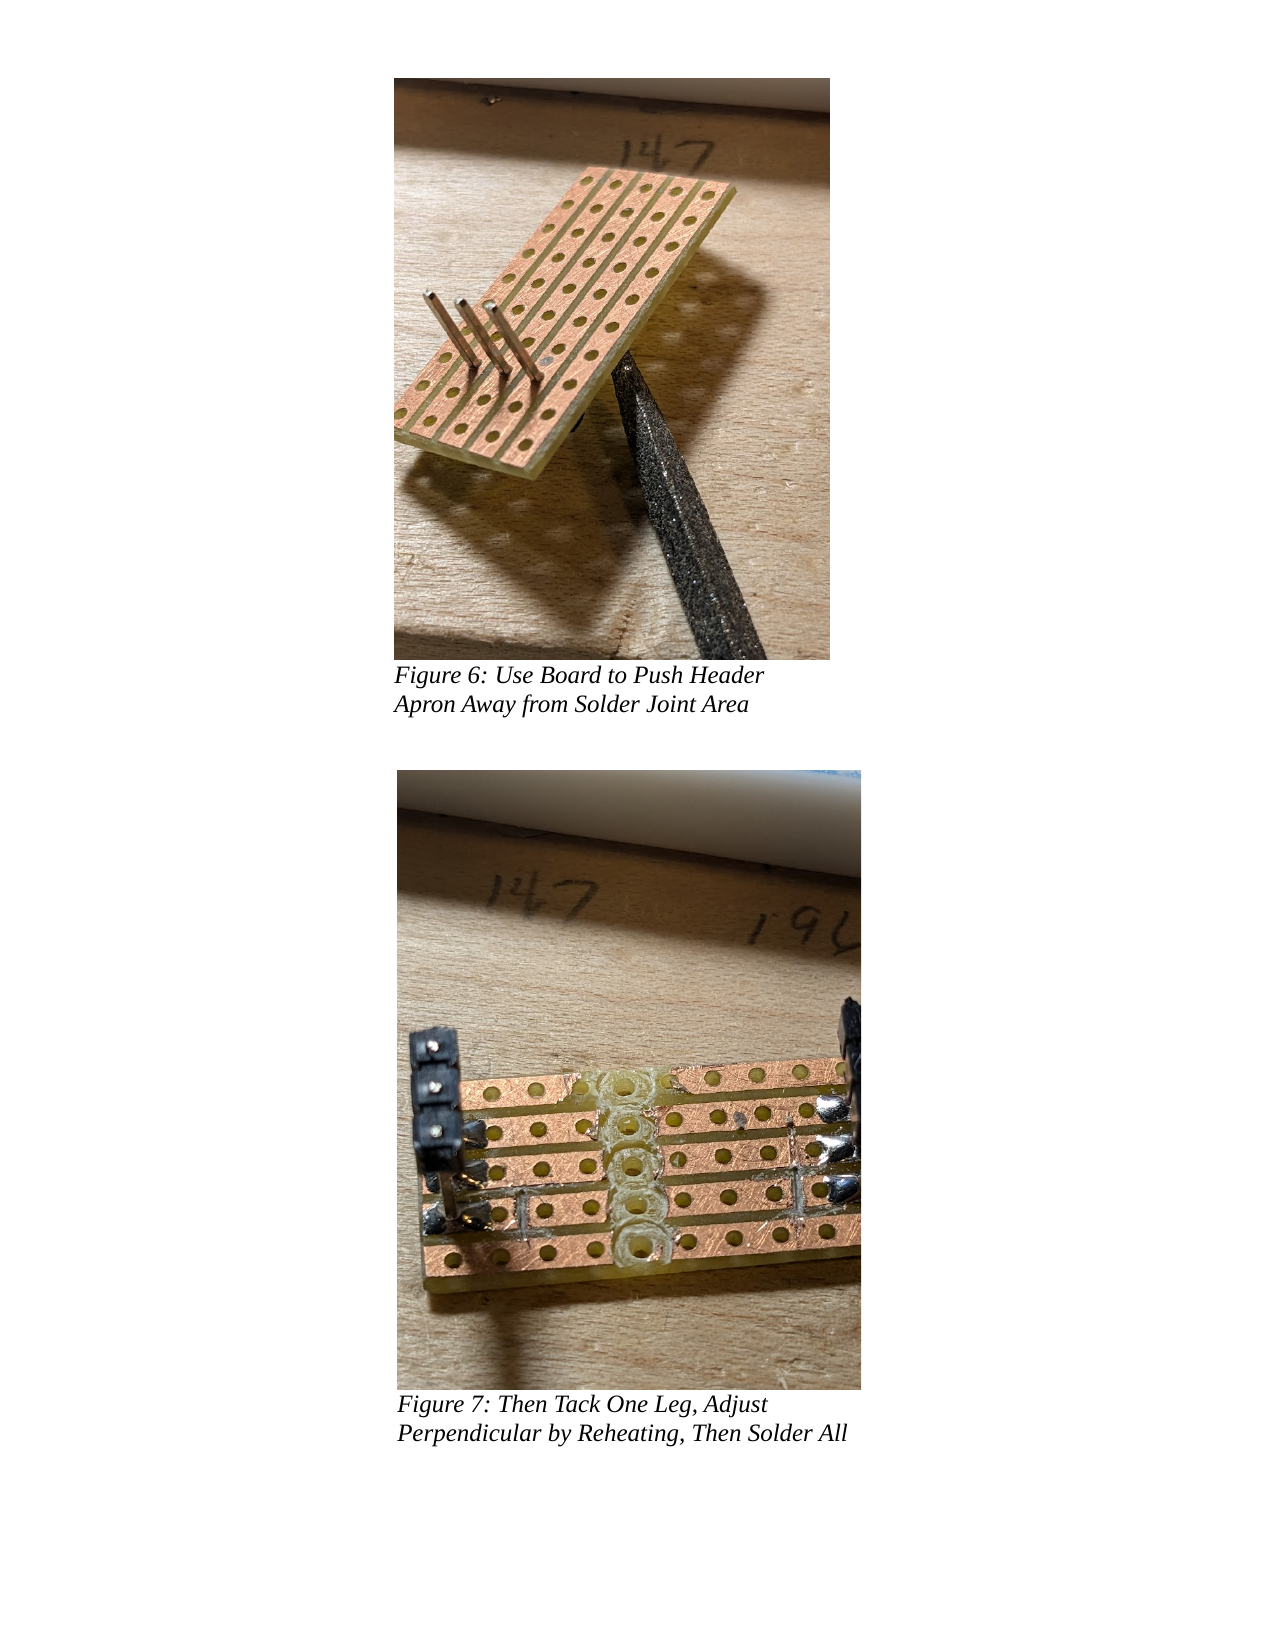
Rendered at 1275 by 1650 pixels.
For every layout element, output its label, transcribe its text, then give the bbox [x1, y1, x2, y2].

text Figure 7: Then Tack One Leg, Adjust Perpendicular by Reheating, Then Solder All [397, 1390, 861, 1447]
picture [394, 78, 830, 660]
picture [397, 770, 862, 1390]
text Figure 6: Use Board to Push Header Apron Away from Solder Joint Area [394, 660, 830, 717]
